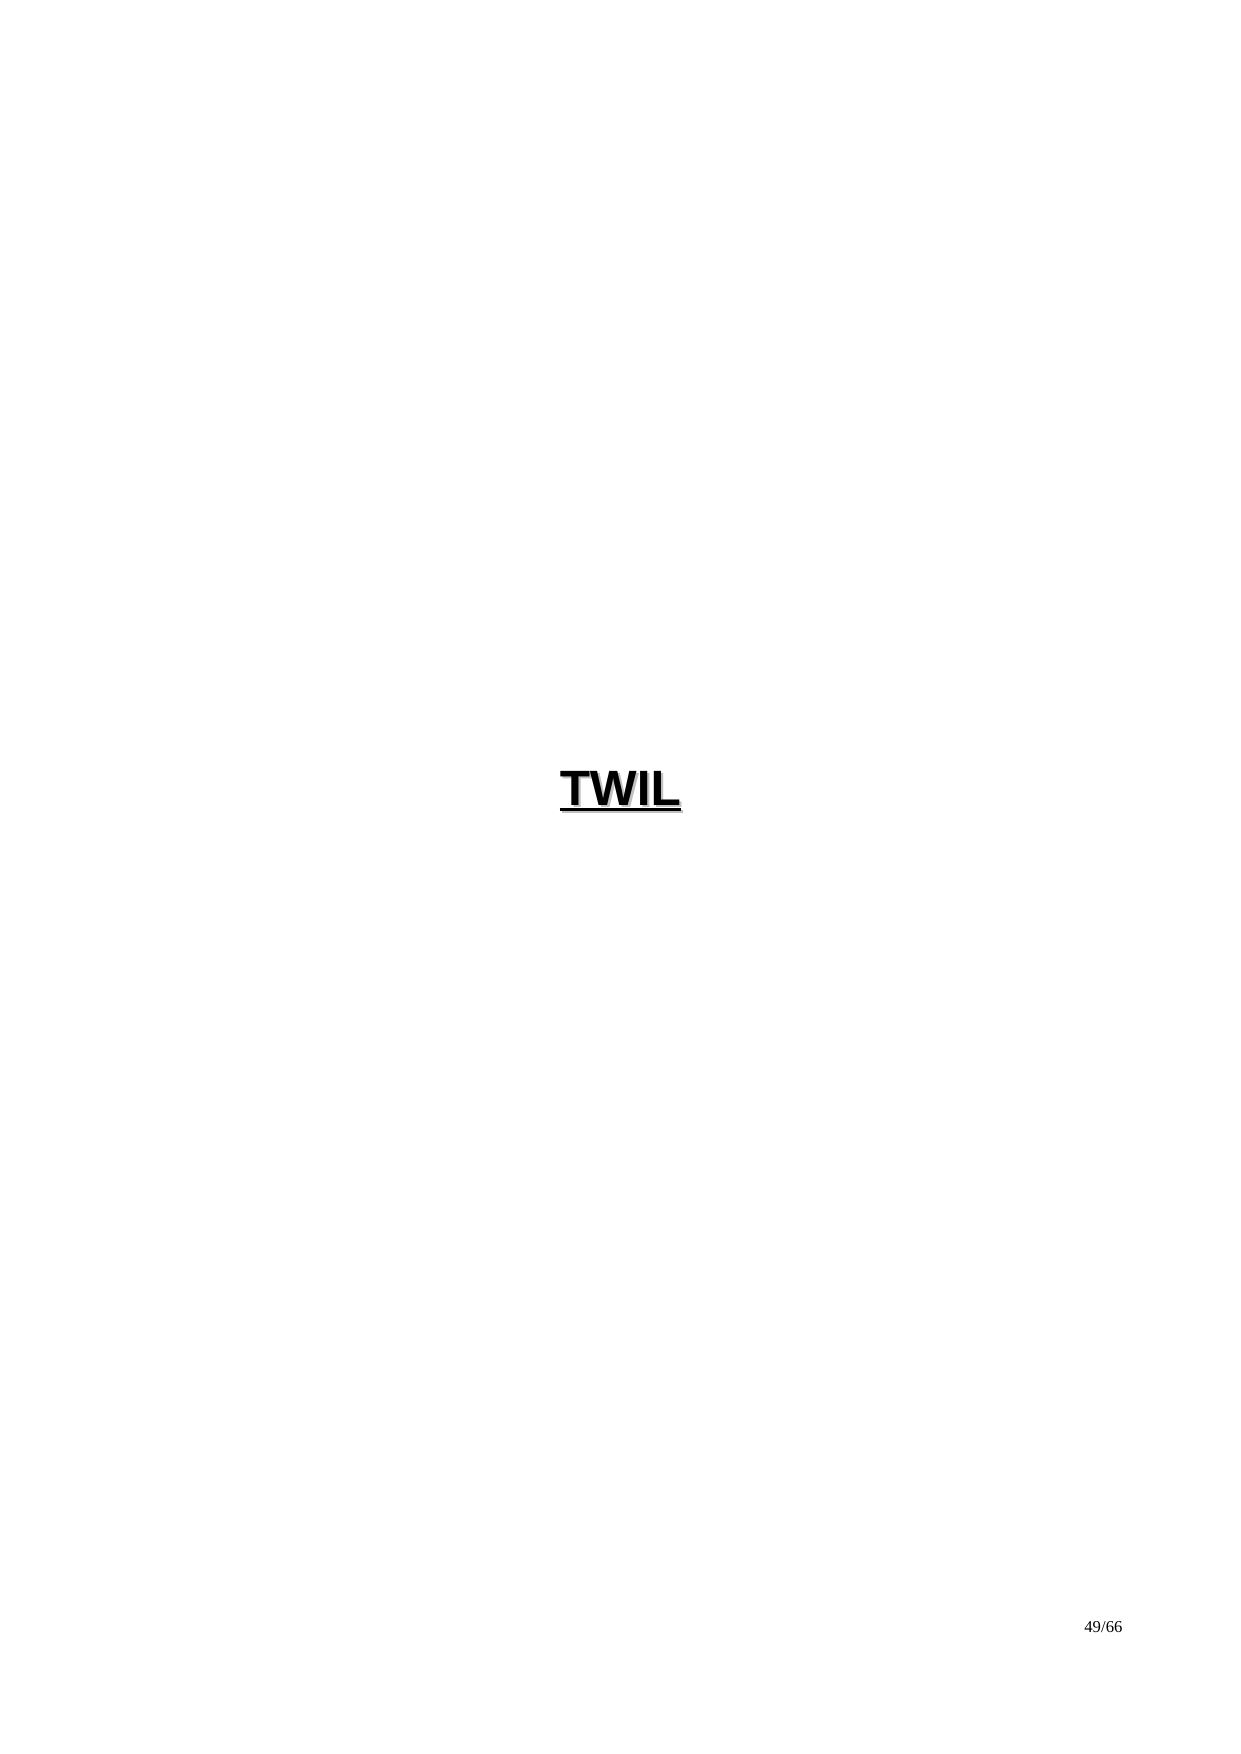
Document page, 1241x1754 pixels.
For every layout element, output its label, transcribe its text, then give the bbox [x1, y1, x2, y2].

subtitle TWIL [118, 758, 1122, 816]
